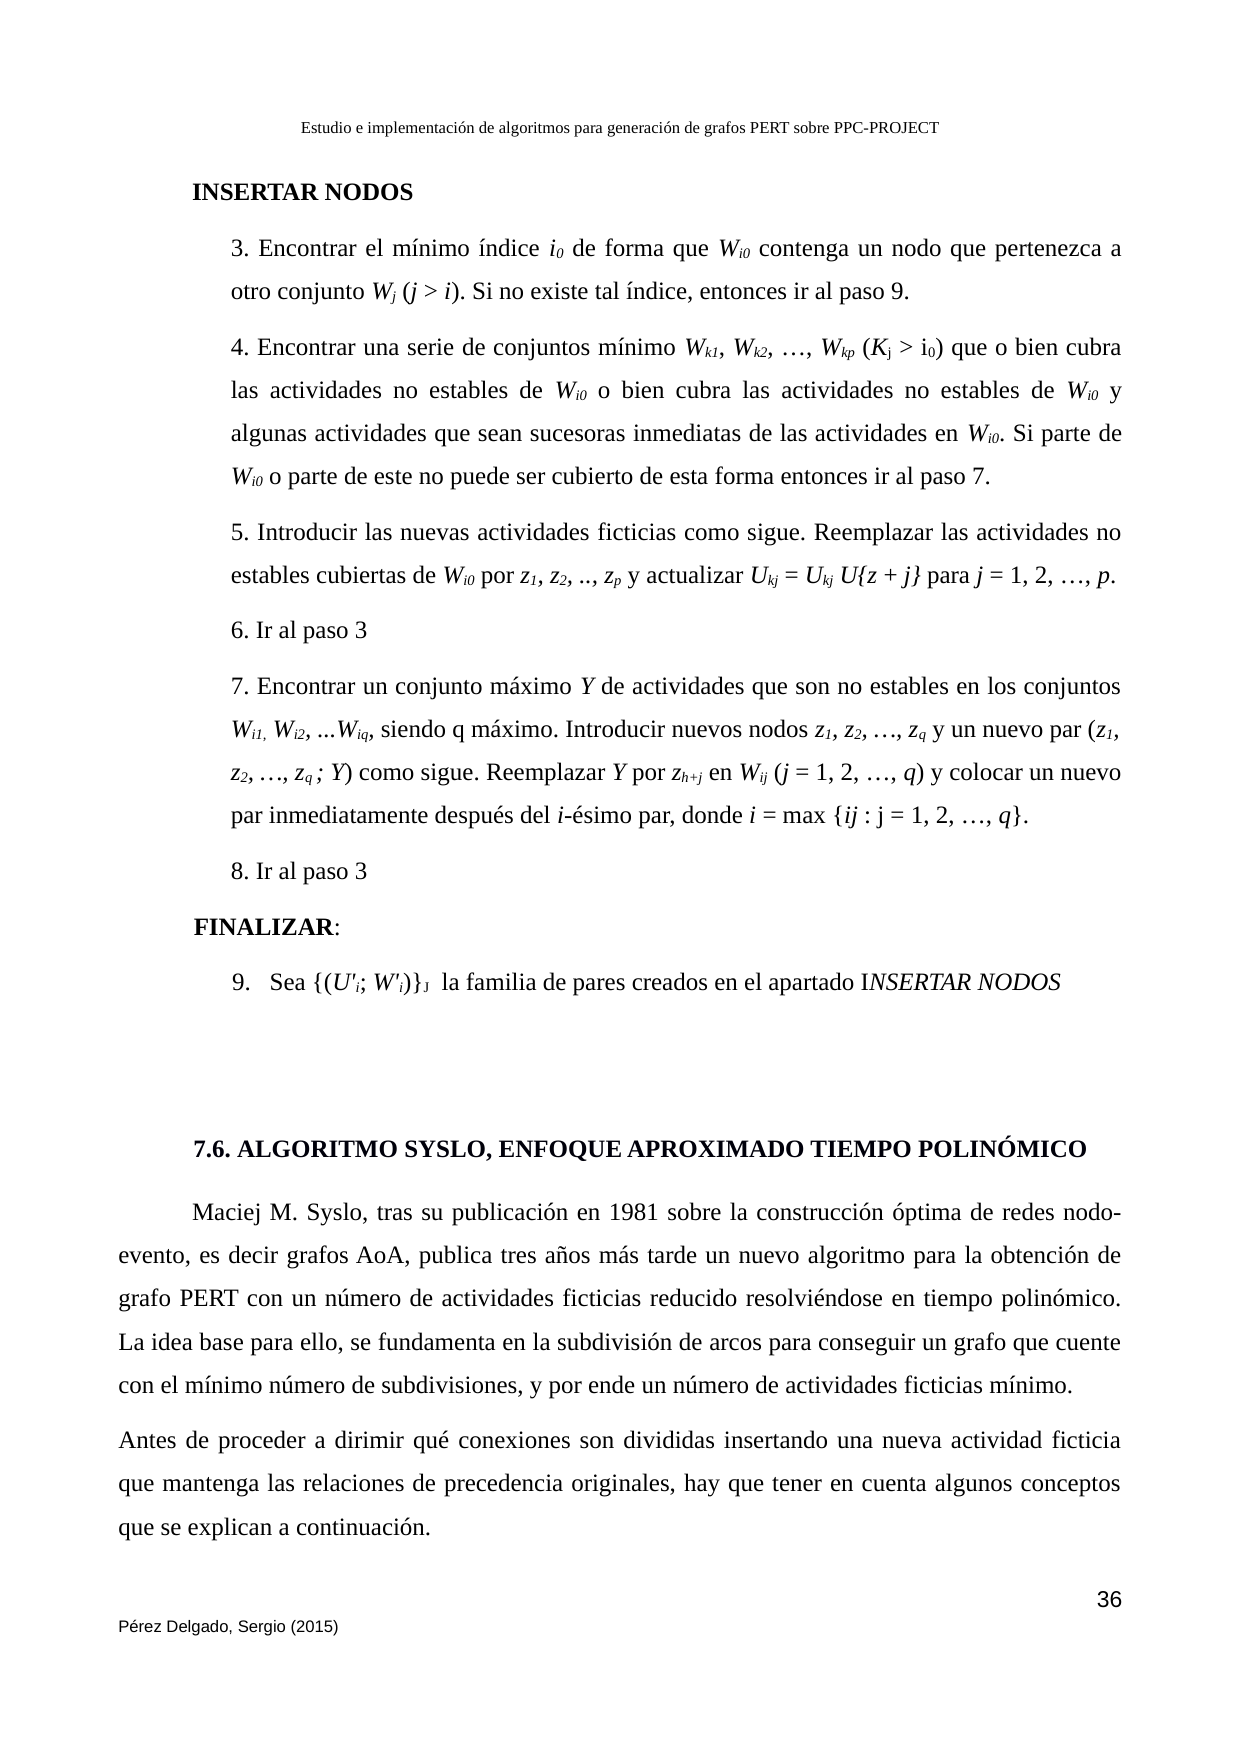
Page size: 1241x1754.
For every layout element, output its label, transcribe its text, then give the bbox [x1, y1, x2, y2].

list 6. Ir al paso 3 [193, 615, 1122, 644]
text Maciej M. Syslo, tras su publicación en 1981 sobre la construcción óptima de redes nodo-evento, es decir grafos AoA, publica tres años más tarde un nuevo algoritmo para la obtención de grafo PERT con un número de actividades ficticias reducido resolviéndose en tiempo polinómico. La idea base para ello, se fundamenta en la subdivisión de arcos para conseguir un grafo que cuente con el mínimo número de subdivisiones, y por ende un número de actividades ficticias mínimo. [118, 1197, 1122, 1398]
text Antes de proceder a dirimir qué conexiones son divididas insertando una nueva actividad ficticia que mantenga las relaciones de precedencia originales, hay que tener en cuenta algunos conceptos que se explican a continuación. [118, 1425, 1122, 1540]
text FINALIZAR: [193, 912, 1122, 940]
list 8. Ir al paso 3 [193, 856, 1122, 885]
list 7. Encontrar un conjunto máximo Y de actividades que son no estables en los conjuntos Wi1, Wi2, ...Wiq, siendo q máximo. Introducir nuevos nodos z1, z2, …, zq y un nuevo par (z1, z2, …, zq ; Y) como sigue. Reemplazar Y por zh+j en Wij (j = 1, 2, …, q) y colocar un nuevo par inmediatamente después del i-ésimo par, donde i = max {ij : j = 1, 2, …, q}. [193, 671, 1122, 829]
subtitle 7.6. ALGORITMO SYSLO, ENFOQUE APROXIMADO TIEMPO POLINÓMICO [156, 1134, 1122, 1163]
list 3. Encontrar el mínimo índice i0 de forma que Wi0 contenga un nodo que pertenezca a otro conjunto Wj (j > i). Si no existe tal índice, entonces ir al paso 9. [193, 233, 1122, 305]
text INSERTAR NODOS [118, 177, 1122, 206]
list 4. Encontrar una serie de conjuntos mínimo Wk1, Wk2, …, Wkp (Kj > i0) que o bien cubra las actividades no estables de Wi0 o bien cubra las actividades no estables de Wi0 y algunas actividades que sean sucesoras inmediatas de las actividades en Wi0. Si parte de Wi0 o parte de este no puede ser cubierto de esta forma entonces ir al paso 7. [193, 332, 1122, 490]
list 5. Introducir las nuevas actividades ficticias como sigue. Reemplazar las actividades no estables cubiertas de Wi0 por z1, z2, .., zp y actualizar Ukj = Ukj U{z + j} para j = 1, 2, …, p. [193, 517, 1122, 588]
text 9. Sea {(U'i; W'i)}J la familia de pares creados en el apartado INSERTAR NODOS [232, 967, 1122, 996]
